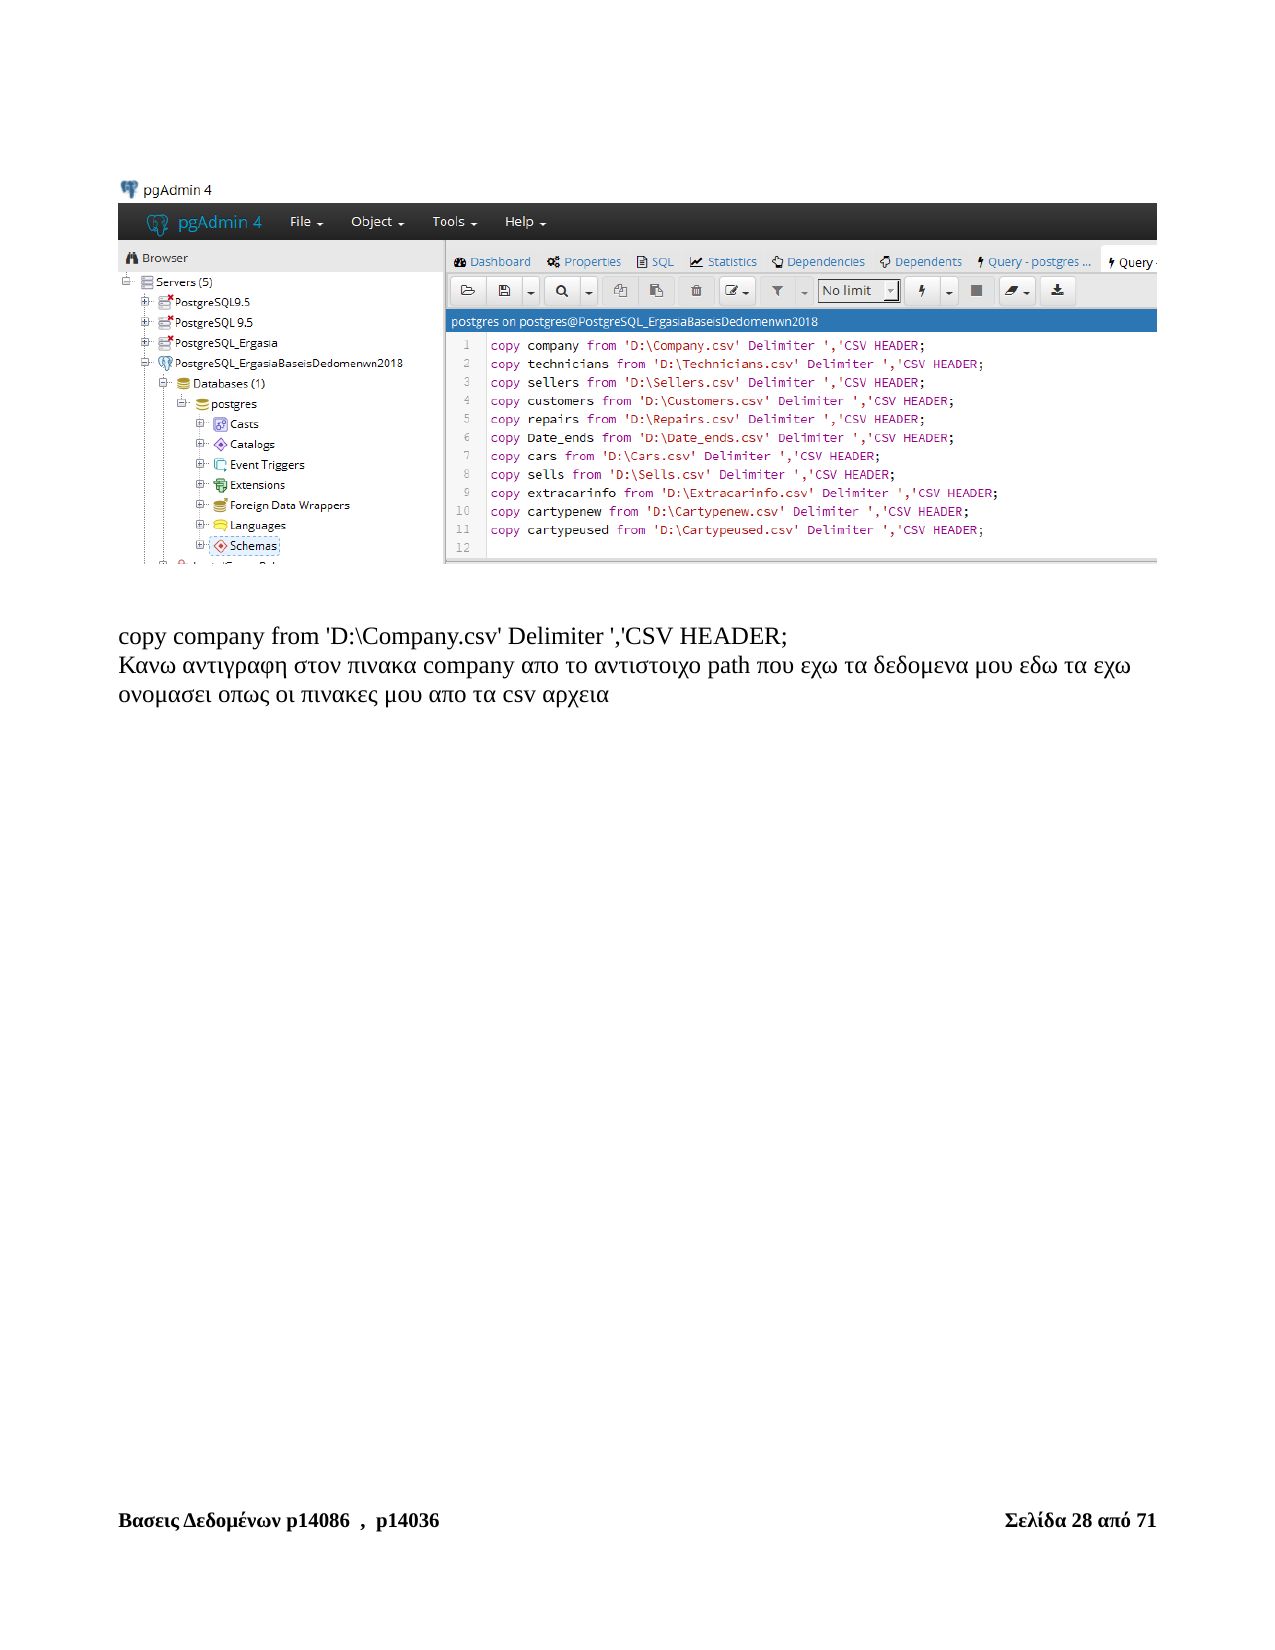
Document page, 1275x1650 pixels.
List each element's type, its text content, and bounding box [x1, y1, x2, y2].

text Κανω αντιγραφη στον πινακα company απο το αντιστοιχο path που εχω τα δεδομενα μου εδω τα εχω ονομασει οπως οι πινακες μου απο τα csv αρχεια [118, 650, 1157, 708]
text copy company from 'D:\Company.csv' Delimiter ','CSV HEADER; [118, 621, 1157, 650]
picture [118, 176, 1157, 564]
